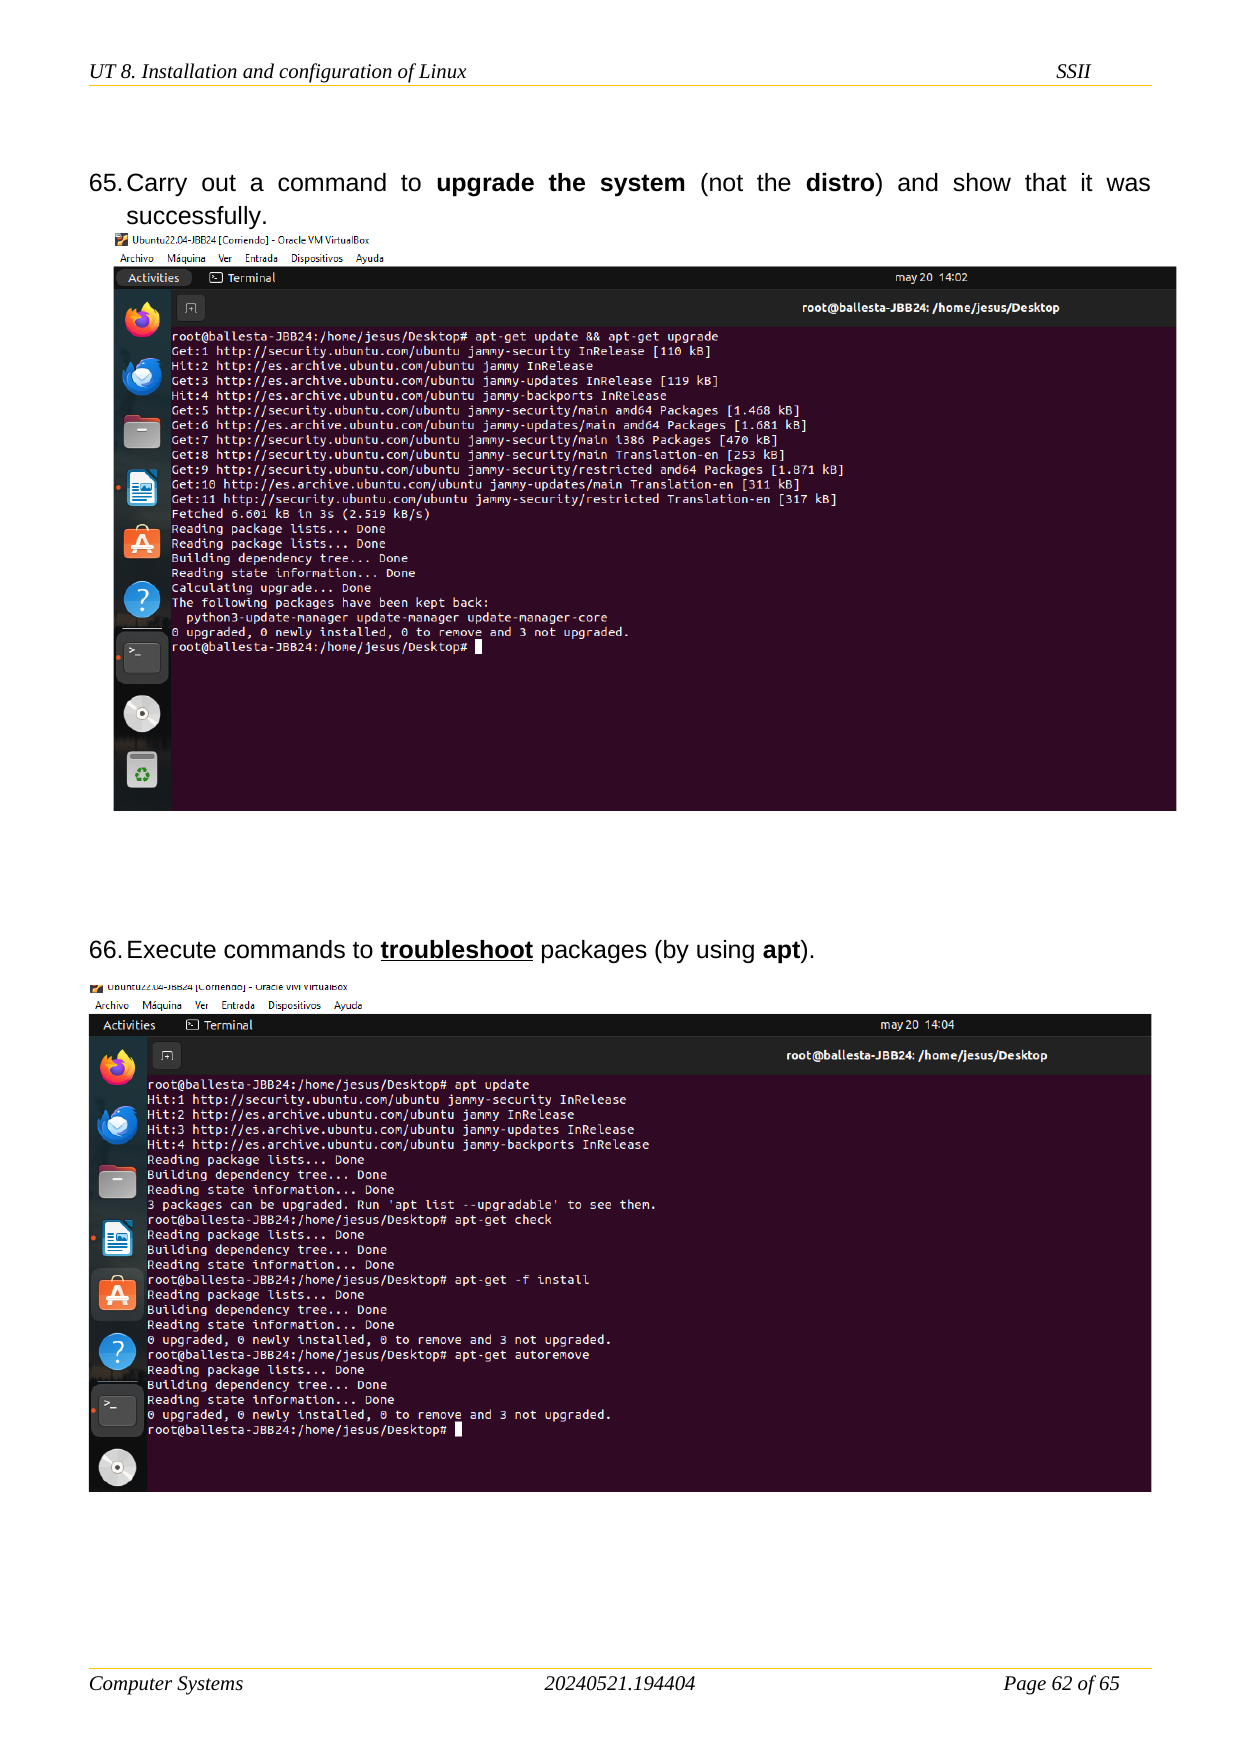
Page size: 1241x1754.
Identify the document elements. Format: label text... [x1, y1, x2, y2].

picture [88, 985, 1152, 1492]
list Execute commands to troubleshoot packages (by using apt). [89, 935, 1152, 964]
list Carry out a command to upgrade the system (not the distro) and show that it was successfully. [89, 168, 1152, 229]
picture [113, 230, 1177, 811]
